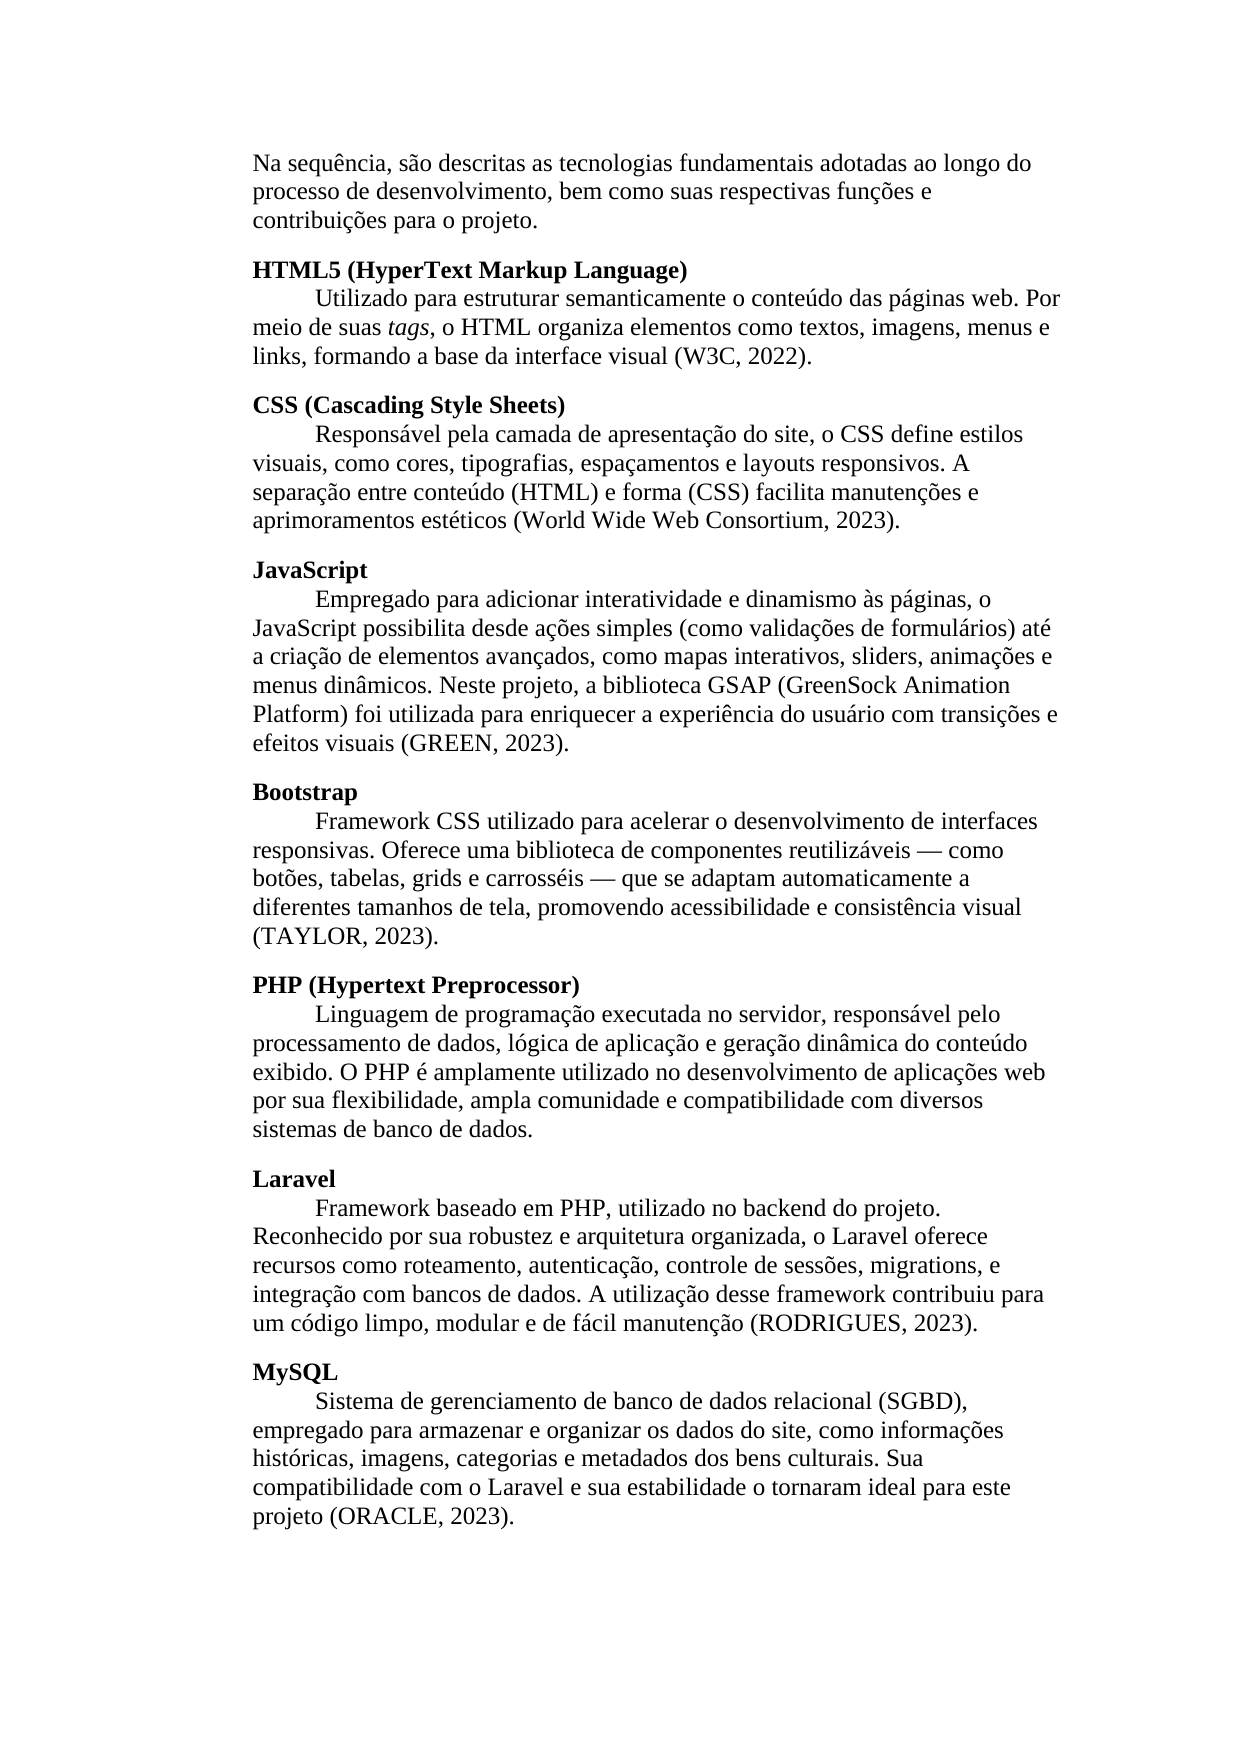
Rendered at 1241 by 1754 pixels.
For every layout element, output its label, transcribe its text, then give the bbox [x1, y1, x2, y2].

text PHP (Hypertext Preprocessor) Linguagem de programação executada no servidor, responsável pelo processamento de dados, lógica de aplicação e geração dinâmica do conteúdo exibido. O PHP é amplamente utilizado no desenvolvimento de aplicações web por sua flexibilidade, ampla comunidade e compatibilidade com diversos sistemas de banco de dados. [252, 971, 1063, 1143]
text JavaScript Empregado para adicionar interatividade e dinamismo às páginas, o JavaScript possibilita desde ações simples (como validações de formulários) até a criação de elementos avançados, como mapas interativos, sliders, animações e menus dinâmicos. Neste projeto, a biblioteca GSAP (GreenSock Animation Platform) foi utilizada para enriquecer a experiência do usuário com transições e efeitos visuais (GREEN, 2023). [252, 555, 1063, 756]
text Na sequência, são descritas as tecnologias fundamentais adotadas ao longo do processo de desenvolvimento, bem como suas respectivas funções e contribuições para o projeto. [252, 148, 1063, 234]
text HTML5 (HyperText Markup Language) Utilizado para estruturar semanticamente o conteúdo das páginas web. Por meio de suas tags, o HTML organiza elementos como textos, imagens, menus e links, formando a base da interface visual (W3C, 2022). [252, 255, 1063, 370]
text Bootstrap Framework CSS utilizado para acelerar o desenvolvimento de interfaces responsivas. Oferece uma biblioteca de componentes reutilizáveis — como botões, tabelas, grids e carrosséis — que se adaptam automaticamente a diferentes tamanhos de tela, promovendo acessibilidade e consistência visual (TAYLOR, 2023). [252, 777, 1063, 950]
text Laravel Framework baseado em PHP, utilizado no backend do projeto. Reconhecido por sua robustez e arquitetura organizada, o Laravel oferece recursos como roteamento, autenticação, controle de sessões, migrations, e integração com bancos de dados. A utilização desse framework contribuiu para um código limpo, modular e de fácil manutenção (RODRIGUES, 2023). [252, 1164, 1063, 1336]
text CSS (Cascading Style Sheets) Responsável pela camada de apresentação do site, o CSS define estilos visuais, como cores, tipografias, espaçamentos e layouts responsivos. A separação entre conteúdo (HTML) e forma (CSS) facilita manutenções e aprimoramentos estéticos (World Wide Web Consortium, 2023). [252, 391, 1063, 534]
text MySQL Sistema de gerenciamento de banco de dados relacional (SGBD), empregado para armazenar e organizar os dados do site, como informações históricas, imagens, categorias e metadados dos bens culturais. Sua compatibilidade com o Laravel e sua estabilidade o tornaram ideal para este projeto (ORACLE, 2023). [252, 1357, 1063, 1530]
